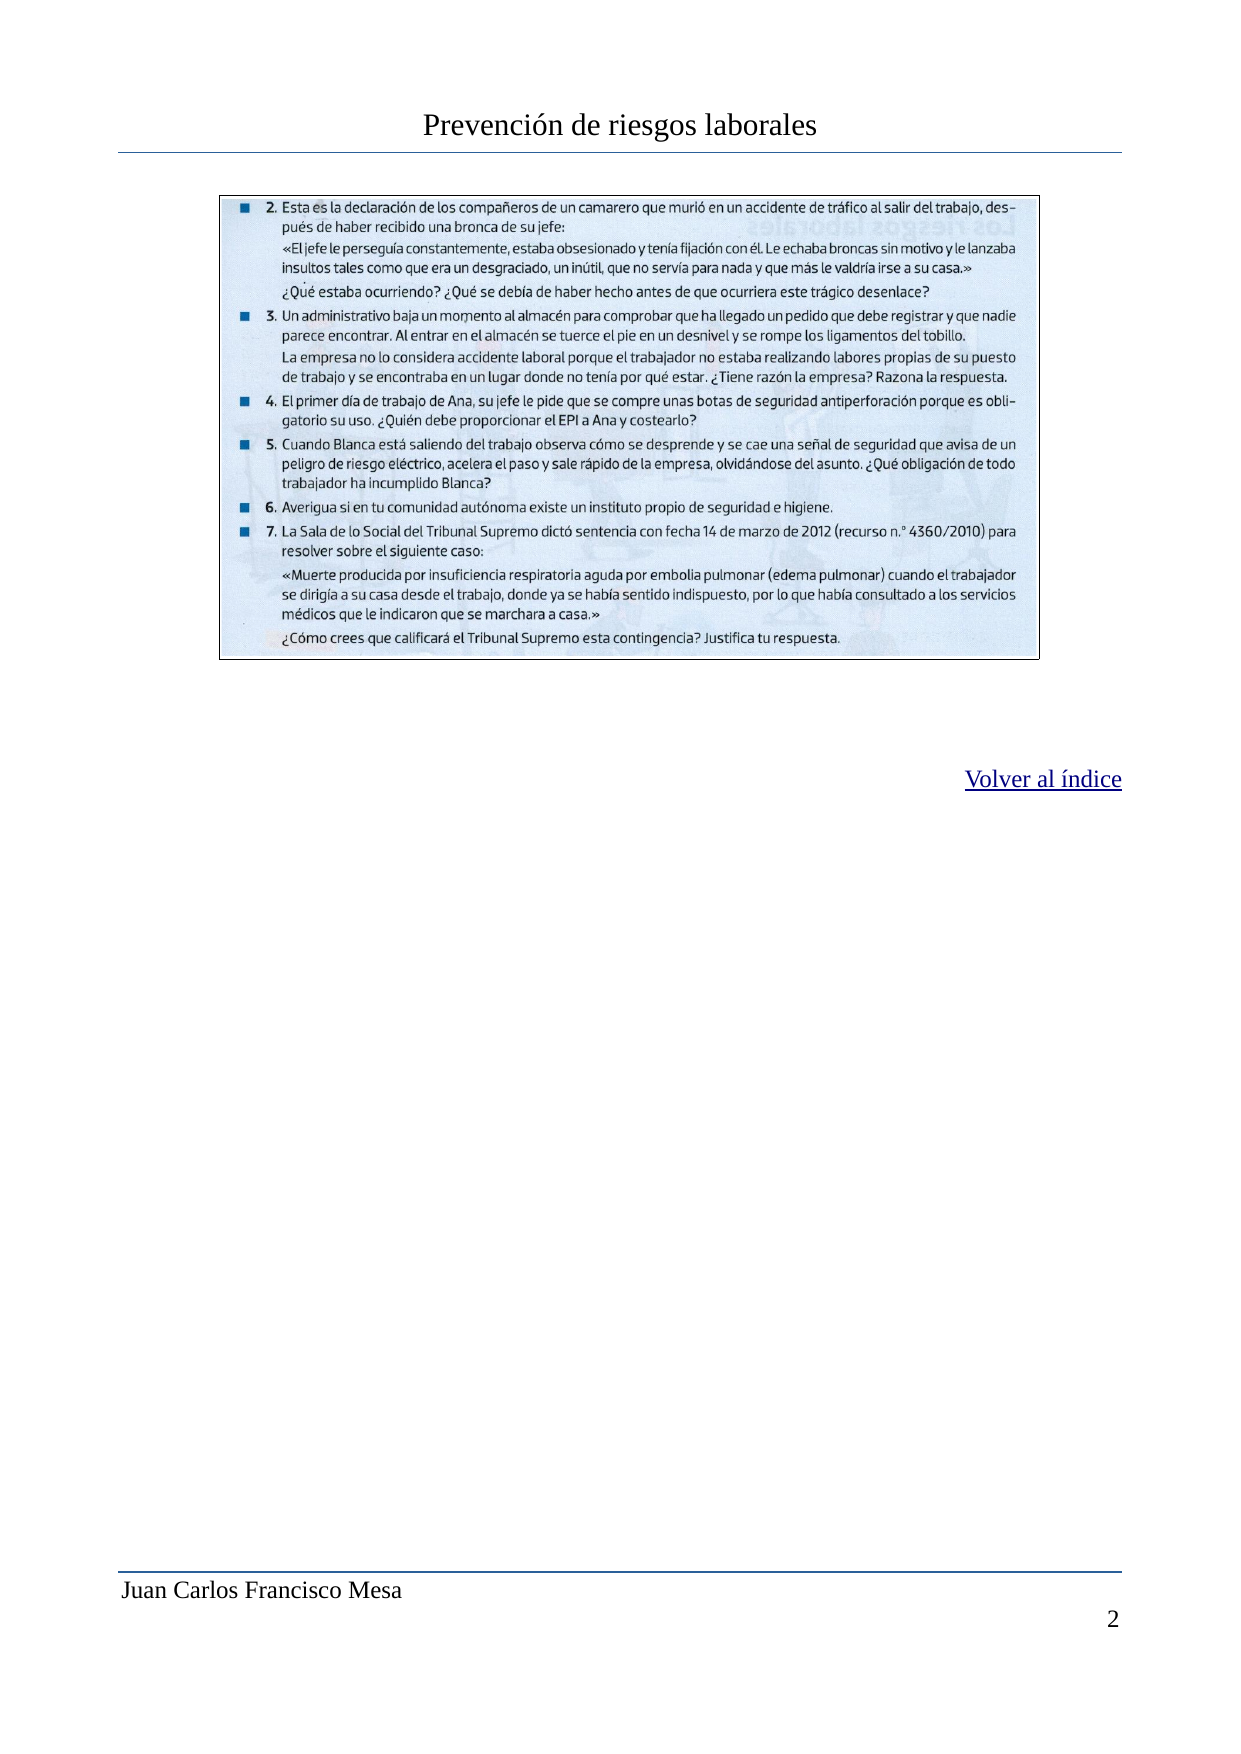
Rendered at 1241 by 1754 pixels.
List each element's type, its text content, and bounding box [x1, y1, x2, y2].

text Volver al índice [118, 764, 1122, 793]
picture [221, 198, 1037, 218]
